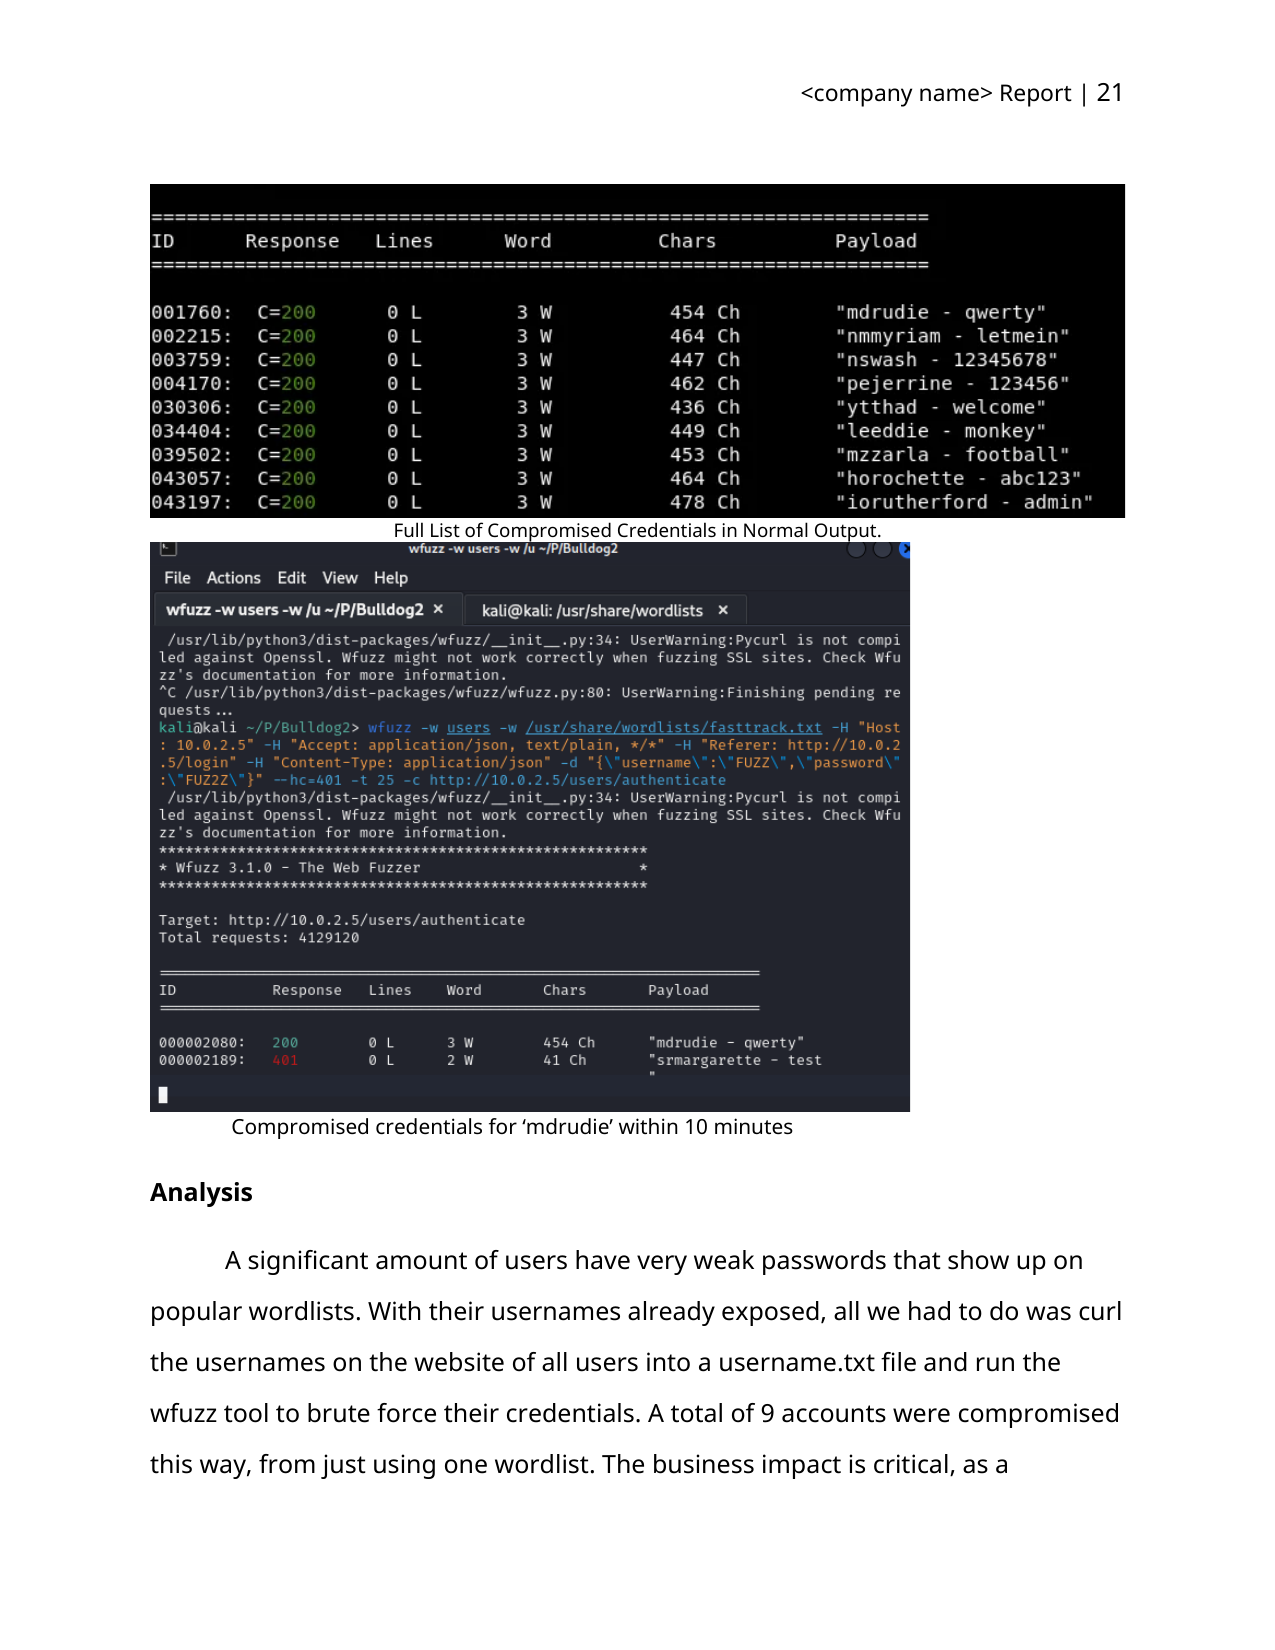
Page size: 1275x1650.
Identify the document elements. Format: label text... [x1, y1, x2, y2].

picture [150, 542, 911, 1112]
text Compromised credentials for ‘mdrudie’ within 10 minutes [150, 1112, 1125, 1140]
text Analysis [150, 1174, 1125, 1208]
text Full List of Compromised Credentials in Normal Output. [150, 518, 1125, 543]
text A significant amount of users have very weak passwords that show up on popular wordlists. With their usernames already exposed, all we had to do was curl the usernames on the website of all users into a username.txt file and run the wfuzz tool to brute force their credentials. A total of 9 accounts were compromised this way, from just using one wordlist. The business impact is critical, as a [150, 1242, 1125, 1481]
picture [150, 184, 1125, 518]
